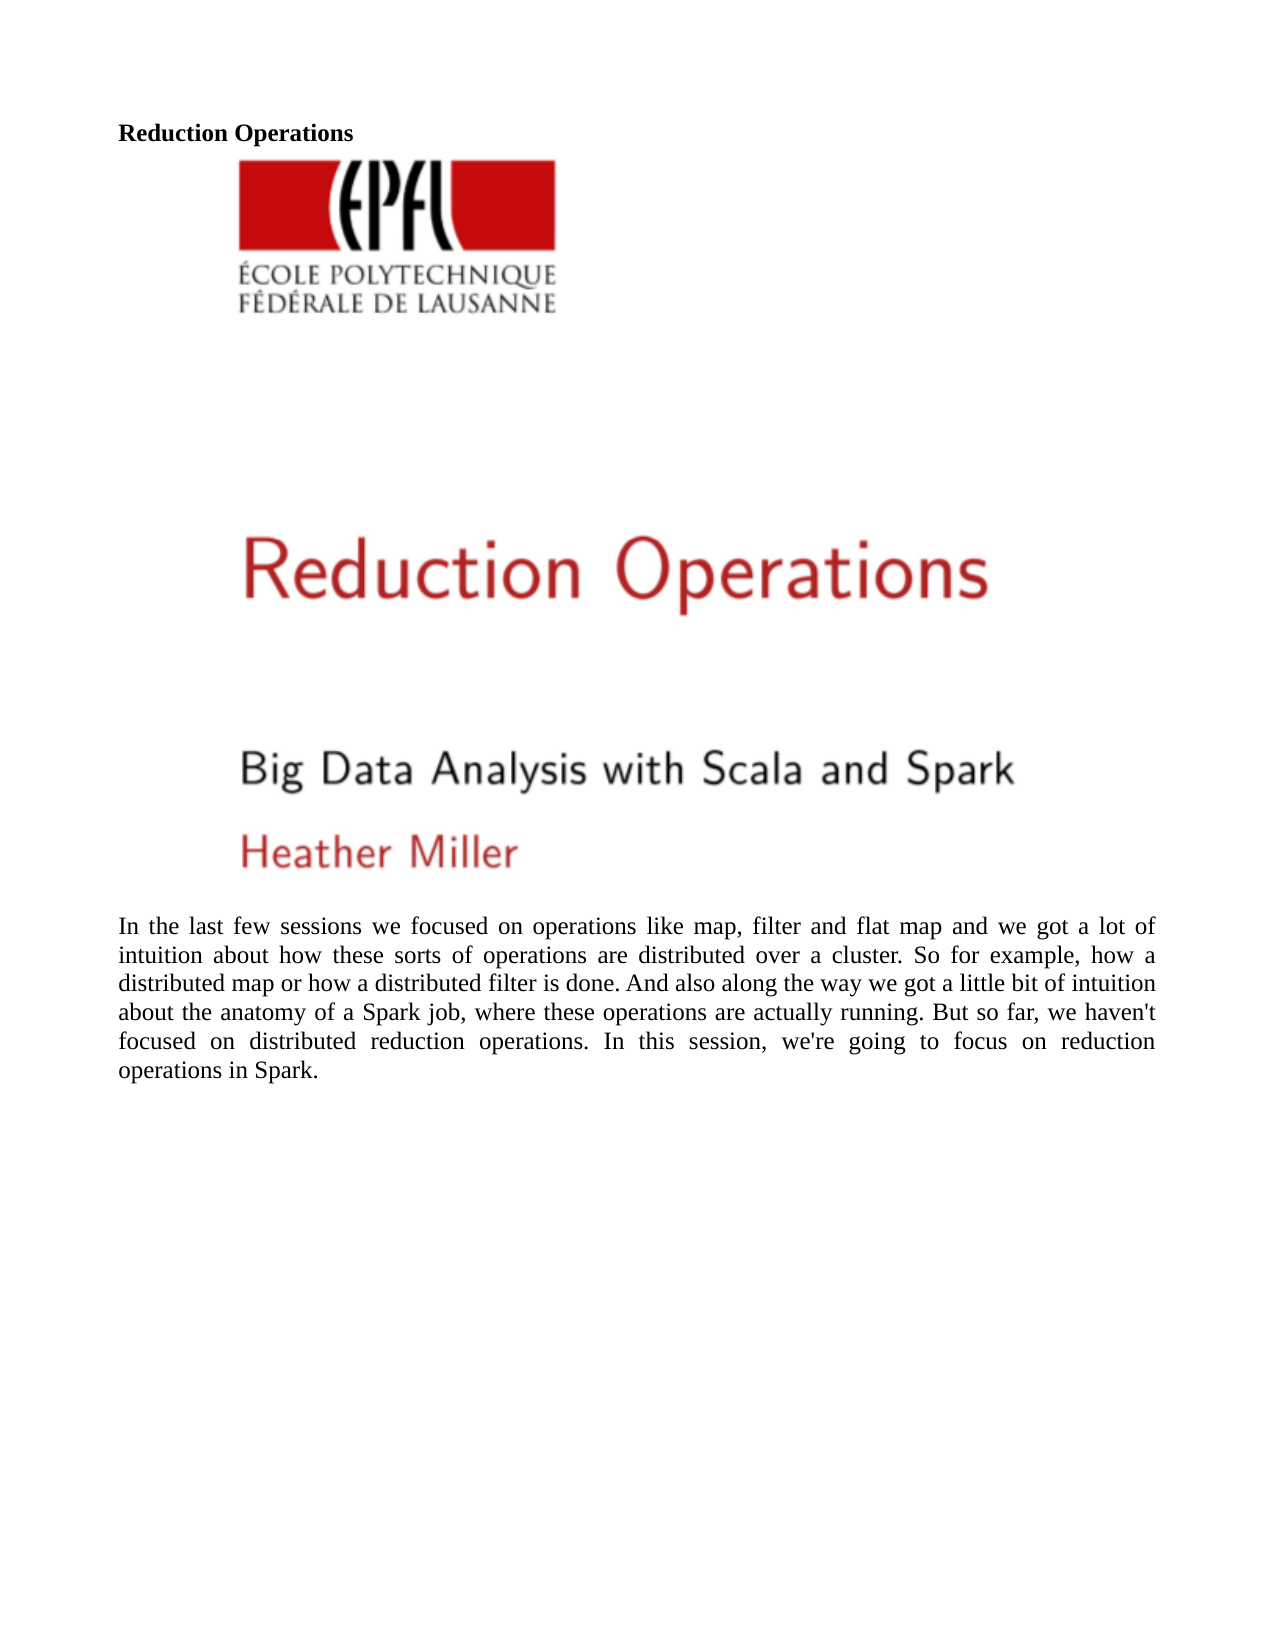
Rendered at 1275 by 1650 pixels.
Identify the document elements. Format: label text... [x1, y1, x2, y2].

text Reduction Operations [118, 118, 1157, 147]
picture [205, 147, 1070, 883]
text In the last few sessions we focused on operations like map, filter and flat map and we got a lot of intuition about how these sorts of operations are distributed over a cluster. So for example, how a distributed map or how a distributed filter is done. And also along the way we got a little bit of intuition about the anatomy of a Spark job, where these operations are actually running. But so far, we haven't focused on distributed reduction operations. In this session, we're going to focus on reduction operations in Spark. [118, 911, 1157, 1083]
